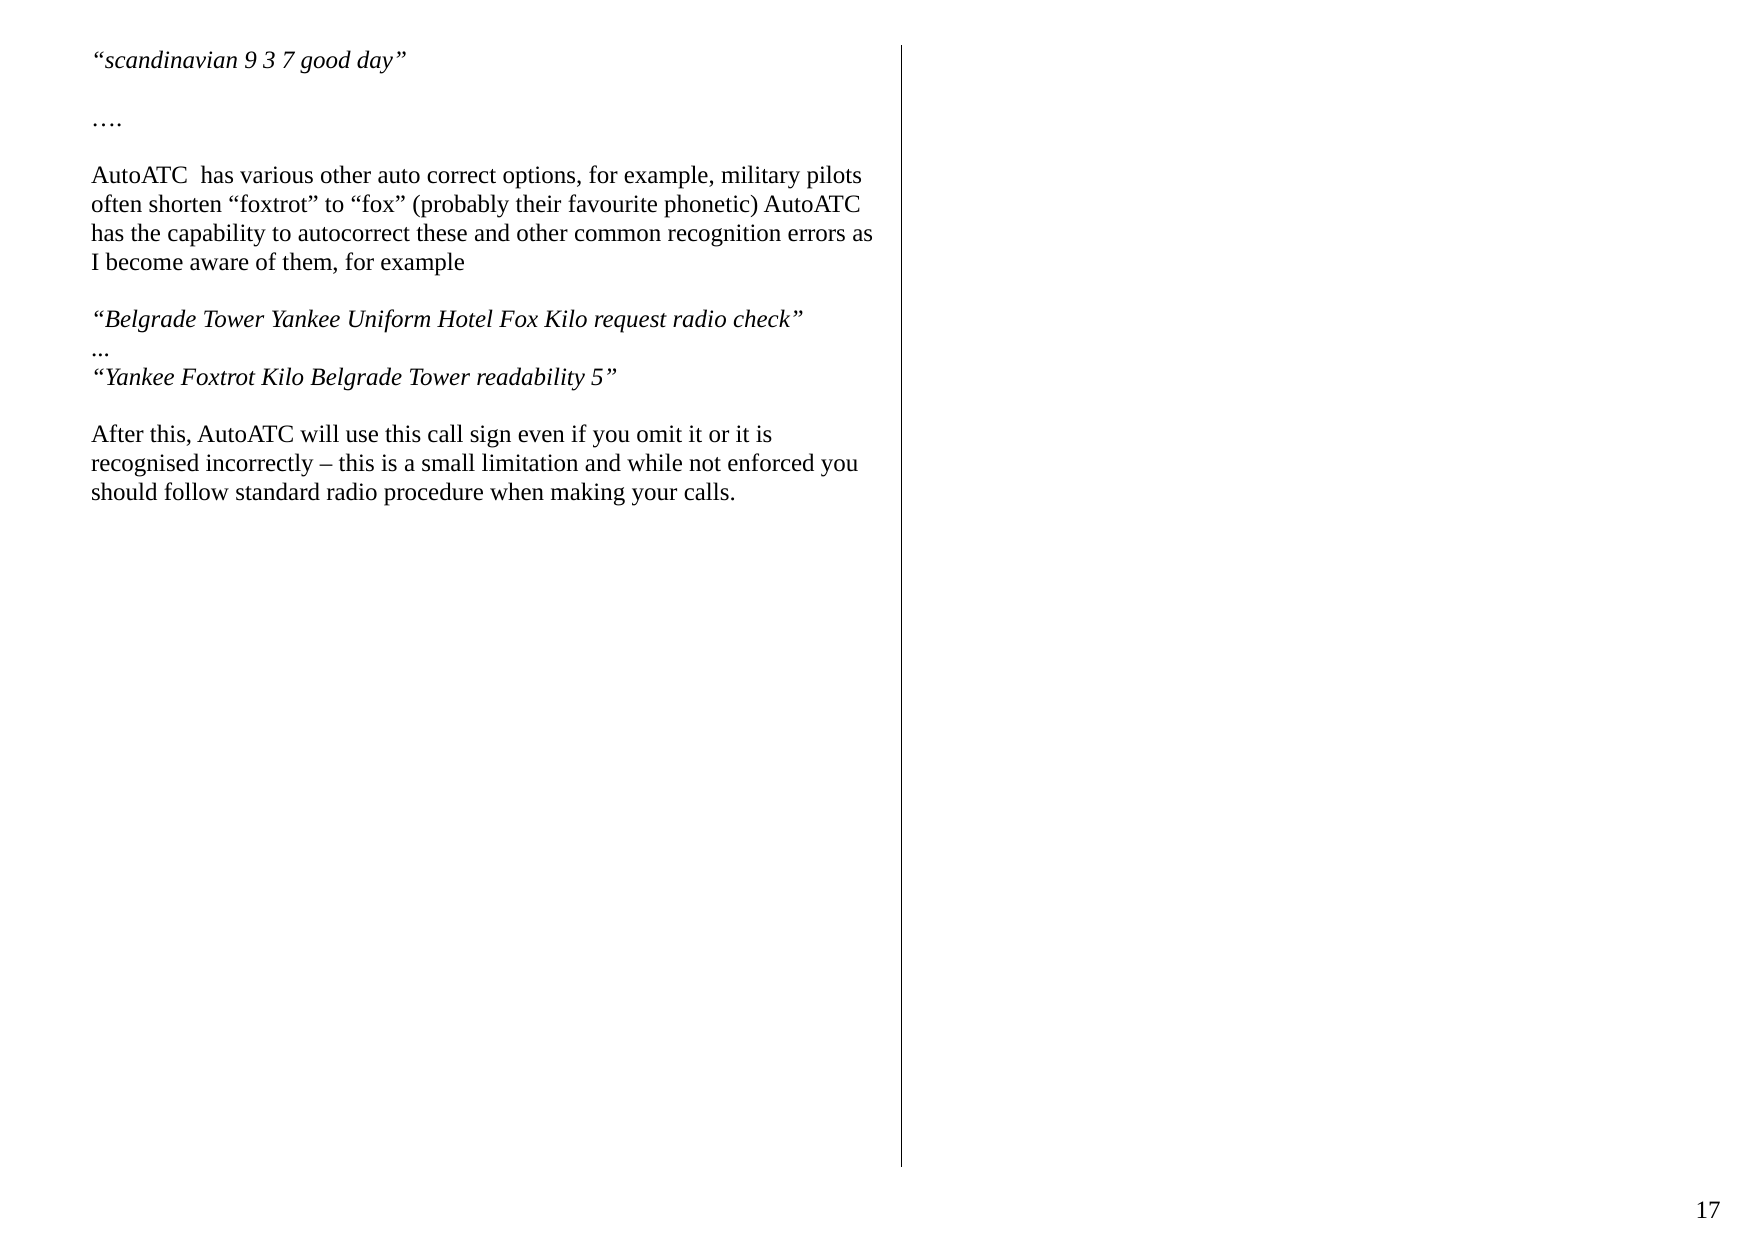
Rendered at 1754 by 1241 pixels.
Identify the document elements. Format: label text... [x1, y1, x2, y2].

text “scandinavian 9 3 7 good day” [91, 45, 881, 74]
text “Yankee Foxtrot Kilo Belgrade Tower readability 5” [91, 362, 881, 390]
text ... [91, 333, 881, 362]
text …. [91, 103, 881, 132]
text “Belgrade Tower Yankee Uniform Hotel Fox Kilo request radio check” [91, 304, 881, 333]
text AutoATC has various other auto correct options, for example, military pilots often shorten “foxtrot” to “fox” (probably their favourite phonetic) AutoATC has the capability to autocorrect these and other common recognition errors as I become aware of them, for example [91, 160, 881, 275]
text After this, AutoATC will use this call sign even if you omit it or it is recognised incorrectly – this is a small limitation and while not enforced you should follow standard radio procedure when making your calls. [91, 419, 881, 505]
